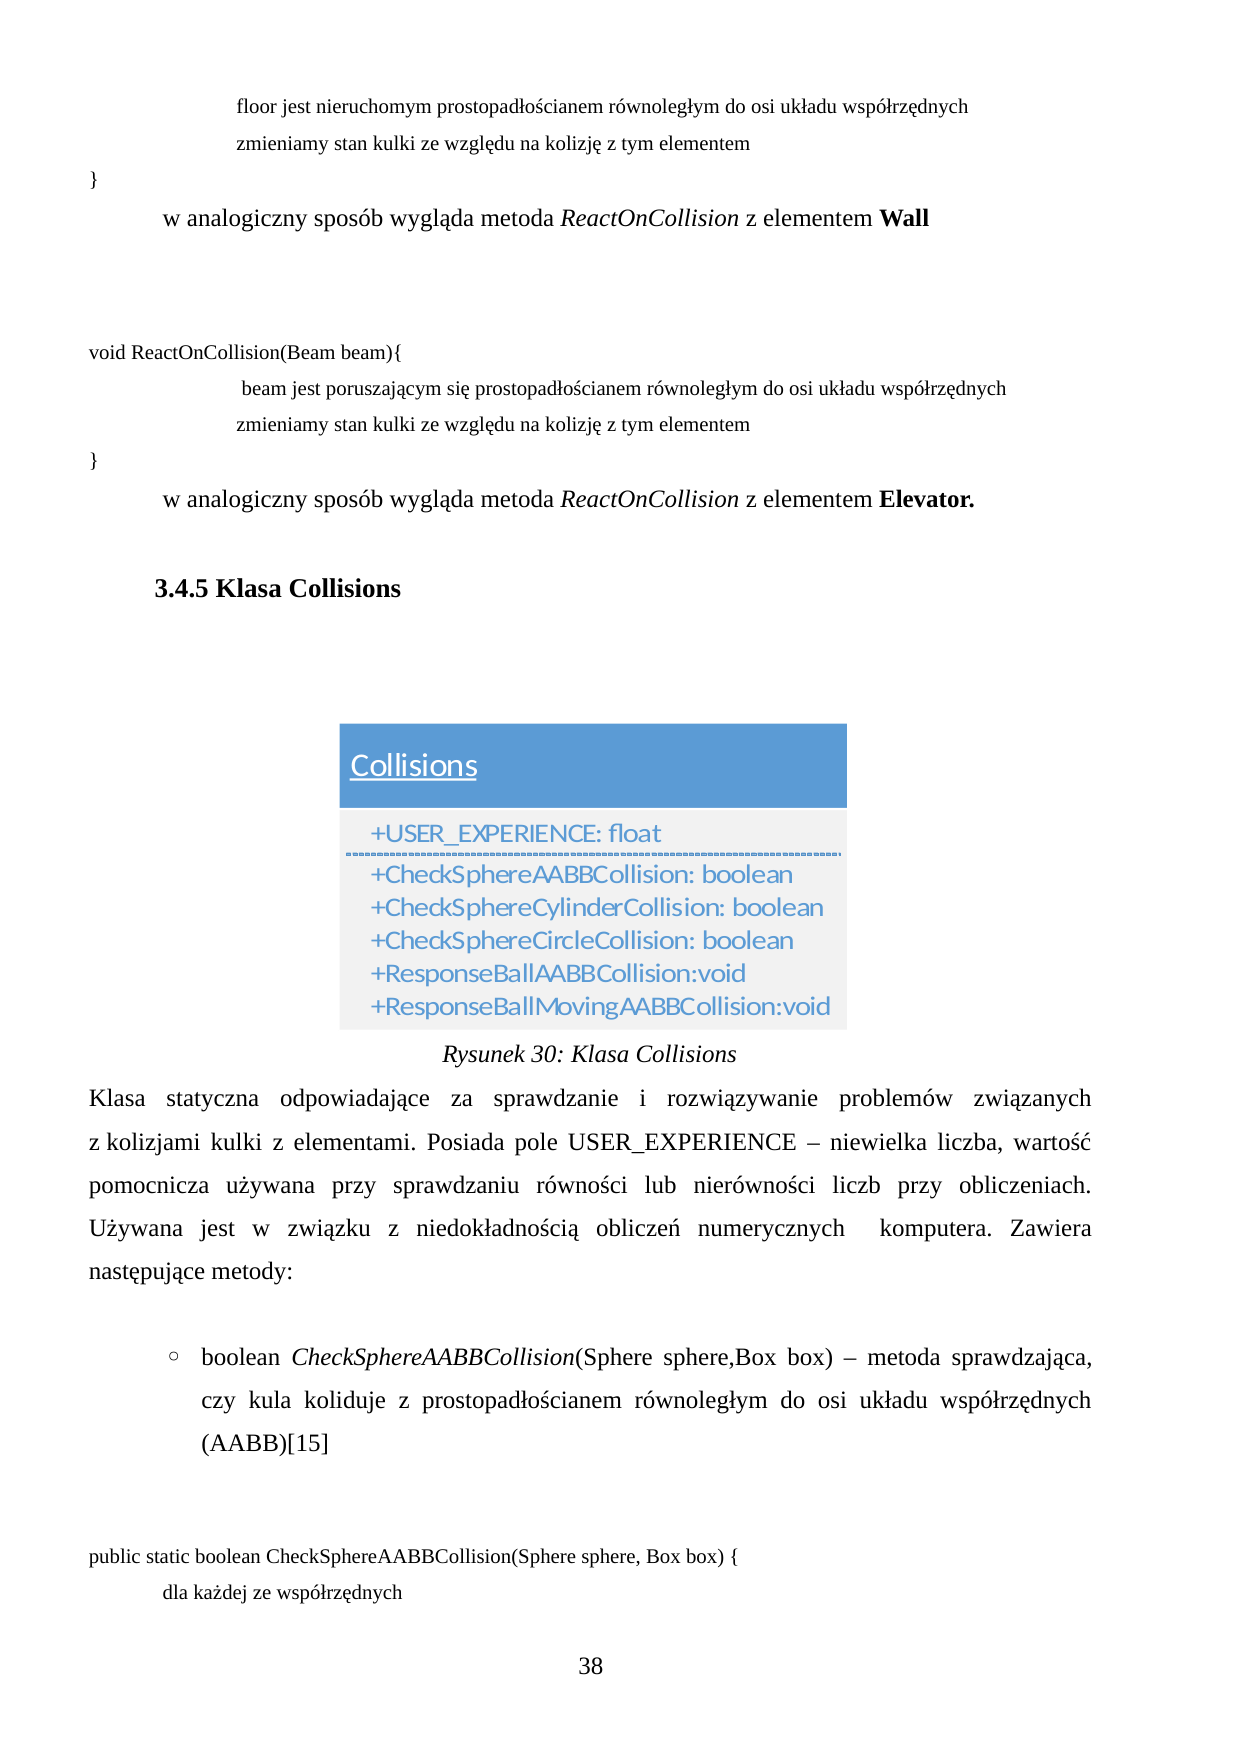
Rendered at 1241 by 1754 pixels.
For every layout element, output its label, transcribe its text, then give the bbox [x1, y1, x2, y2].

text } [88, 167, 1093, 191]
text beam jest poruszającym się prostopadłościanem równoległym do osi układu współrzędnych [88, 376, 1093, 400]
text floor jest nieruchomym prostopadłościanem równoległym do osi układu współrzędnych [88, 94, 1093, 118]
text zmieniamy stan kulki ze względu na kolizję z tym elementem [88, 131, 1093, 154]
text w analogiczny sposób wygląda metoda ReactOnCollision z elementem Elevator. [88, 484, 1093, 513]
list boolean CheckSphereAABBCollision(Sphere sphere,Box box) – metoda sprawdzająca, czy kula koliduje z prostopadłościanem równoległym do osi układu współrzędnych (AABB)[15] [163, 1342, 1093, 1457]
text Rysunek 30: Klasa Collisions [332, 1037, 849, 1067]
text w analogiczny sposób wygląda metoda ReactOnCollision z elementem Wall [88, 203, 1093, 231]
subtitle Klasa Collisions [148, 572, 1093, 603]
text dla każdej ze współrzędnych [88, 1580, 1093, 1604]
text zmieniamy stan kulki ze względu na kolizję z tym elementem [88, 412, 1093, 436]
text void ReactOnCollision(Beam beam){ [88, 340, 1093, 364]
text } [88, 448, 1093, 472]
text public static boolean CheckSphereAABBCollision(Sphere sphere, Box box) { [88, 1544, 1093, 1568]
text Klasa statyczna odpowiadające za sprawdzanie i rozwiązywanie problemów związanych z kolizjami kulki z elementami. Posiada pole USER_EXPERIENCE – niewielka liczba, wartość pomocnicza używana przy sprawdzaniu równości lub nierówności liczb przy obliczeniach. Używana jest w związku z niedokładnością obliczeń numerycznych komputera. Zawiera następujące metody: [88, 677, 1093, 1285]
